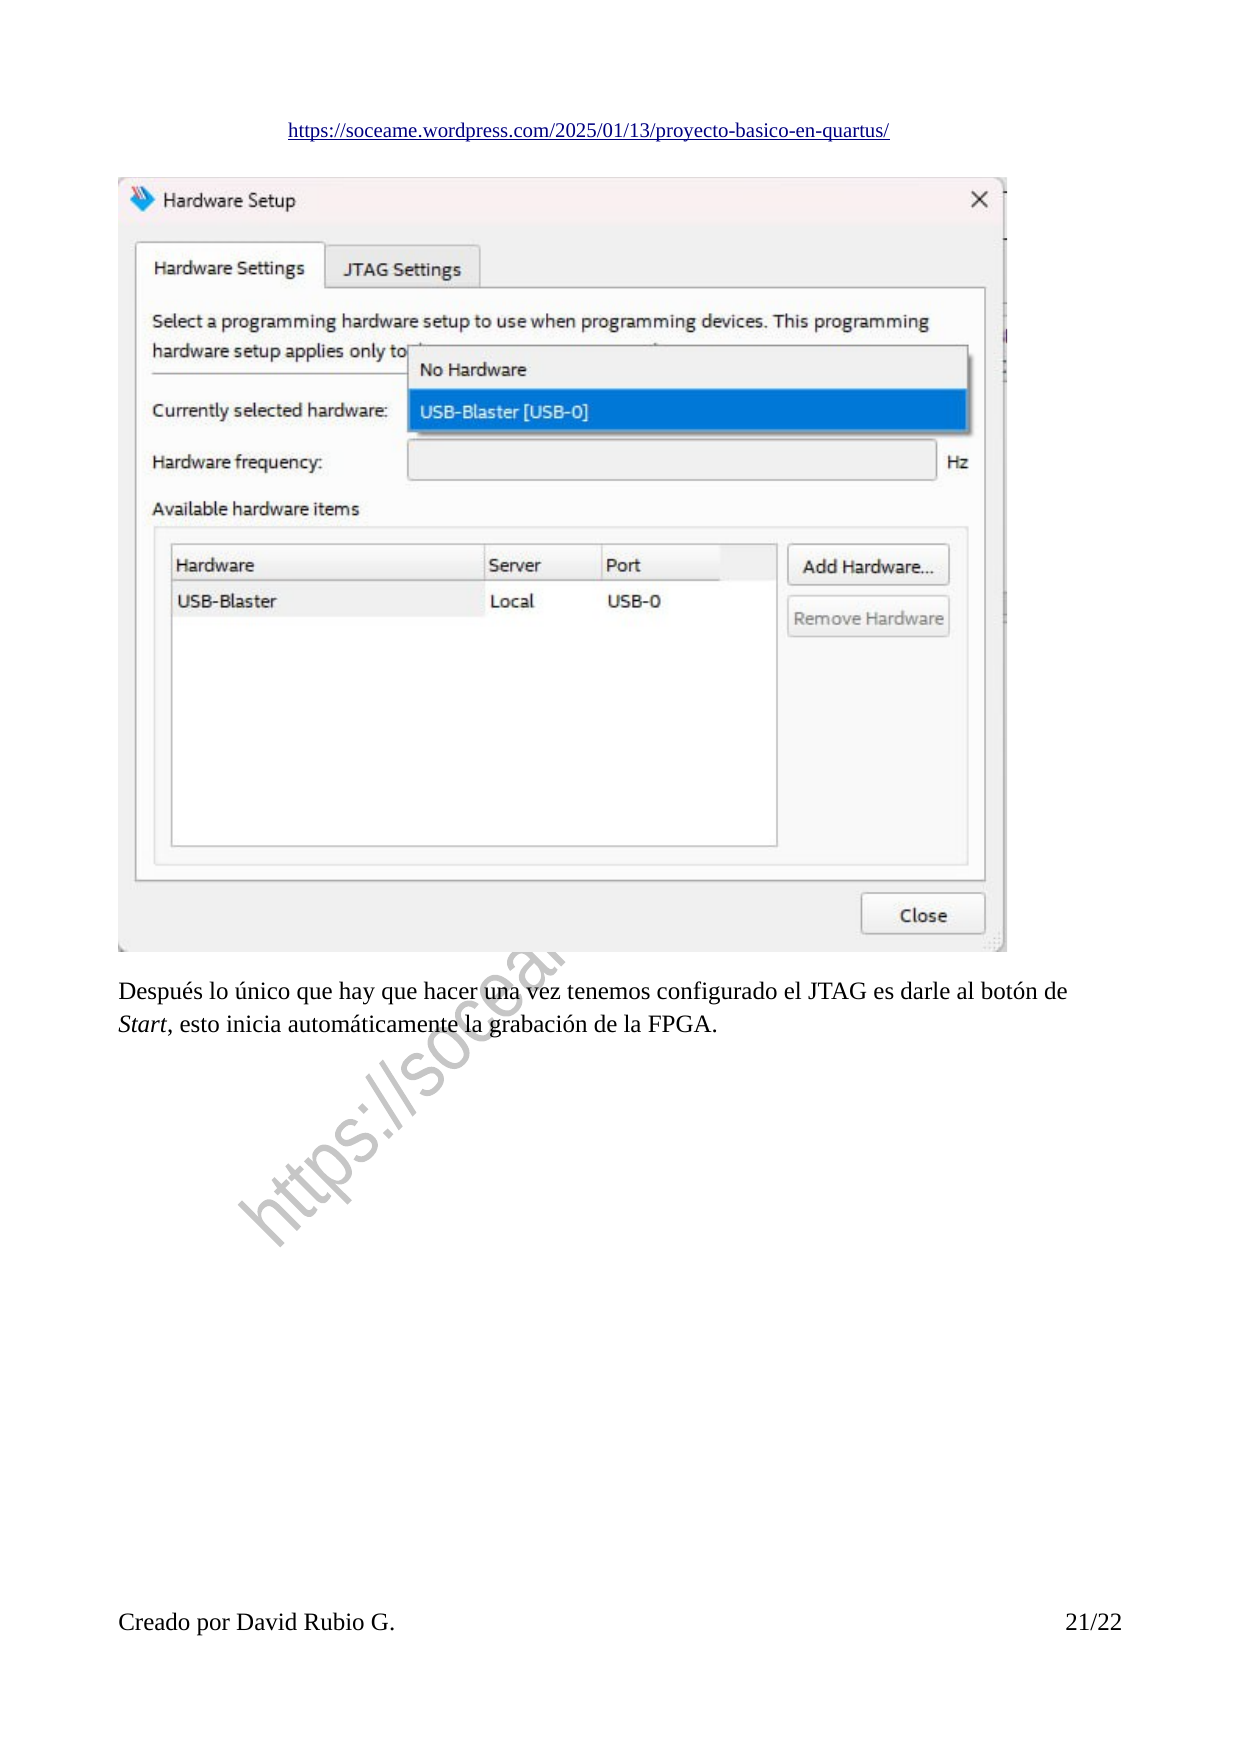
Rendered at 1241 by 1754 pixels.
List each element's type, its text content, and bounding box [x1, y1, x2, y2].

text Después lo único que hay que hacer una vez tenemos configurado el JTAG es darle al botón de Start, esto inicia automáticamente la grabación de la FPGA. [118, 976, 1122, 1038]
picture [118, 177, 1008, 952]
